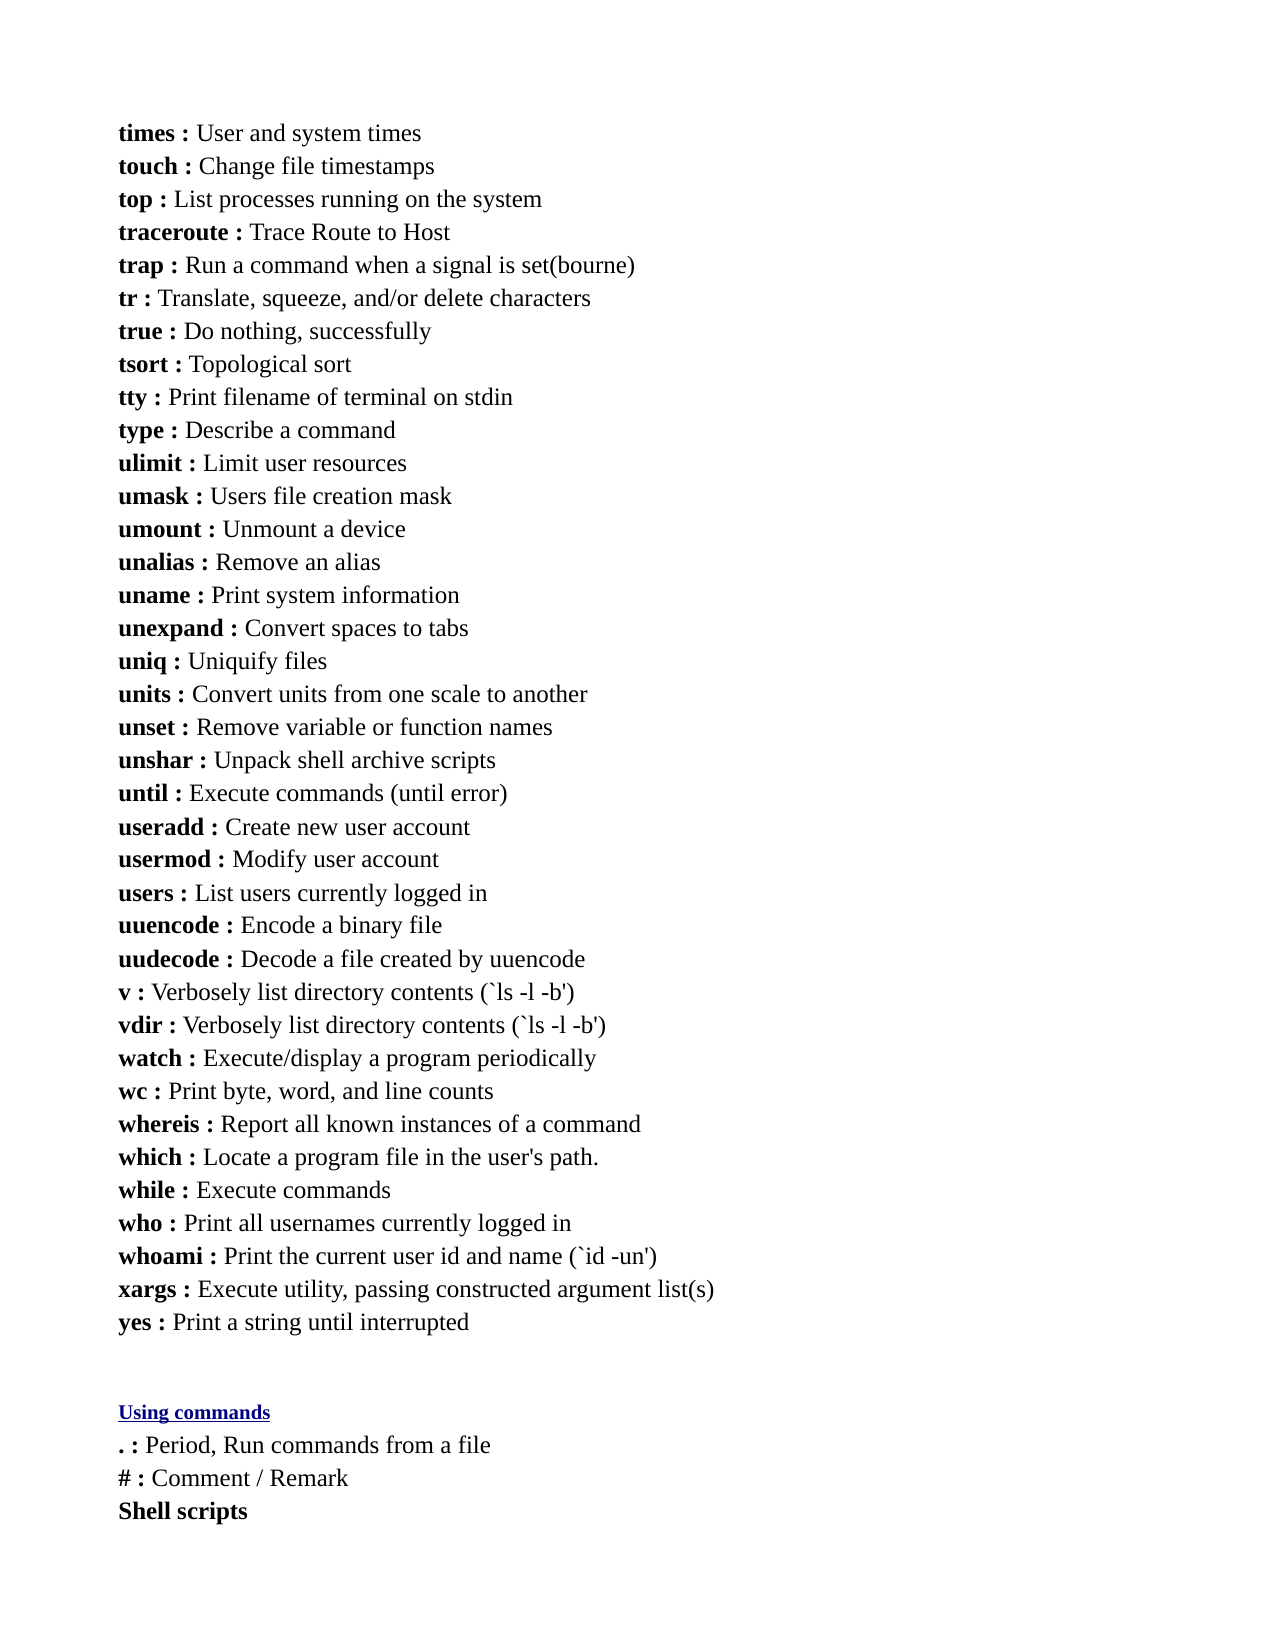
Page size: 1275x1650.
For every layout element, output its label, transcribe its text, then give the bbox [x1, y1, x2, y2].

text xargs : Execute utility, passing constructed argument list(s) yes : Print a string until interrupted [118, 1274, 1157, 1336]
subtitle Using commands [118, 1400, 1157, 1424]
text Shell scripts [118, 1496, 1157, 1525]
text watch : Execute/display a program periodically wc : Print byte, word, and line counts whereis : Report all known instances of a command which : Locate a program file in the user's path. while : Execute commands who : Print all usernames currently logged in whoami : Print the current user id and name (`id -un') [118, 1043, 1157, 1269]
text times : User and system times touch : Change file timestamps top : List processes running on the system traceroute : Trace Route to Host trap : Run a command when a signal is set(bourne) tr : Translate, squeeze, and/or delete characters true : Do nothing, successfully tsort : Topological sort tty : Print filename of terminal on stdin type : Describe a command [118, 118, 1157, 444]
text . : Period, Run commands from a file # : Comment / Remark [118, 1430, 1157, 1492]
text v : Verbosely list directory contents (`ls -l -b') vdir : Verbosely list directory contents (`ls -l -b') [118, 977, 1157, 1038]
text ulimit : Limit user resources umask : Users file creation mask umount : Unmount a device unalias : Remove an alias uname : Print system information unexpand : Convert spaces to tabs uniq : Uniquify files units : Convert units from one scale to another unset : Remove variable or function names unshar : Unpack shell archive scripts until : Execute commands (until error) useradd : Create new user account usermod : Modify user account users : List users currently logged in uuencode : Encode a binary file uudecode : Decode a file created by uuencode [118, 448, 1157, 972]
